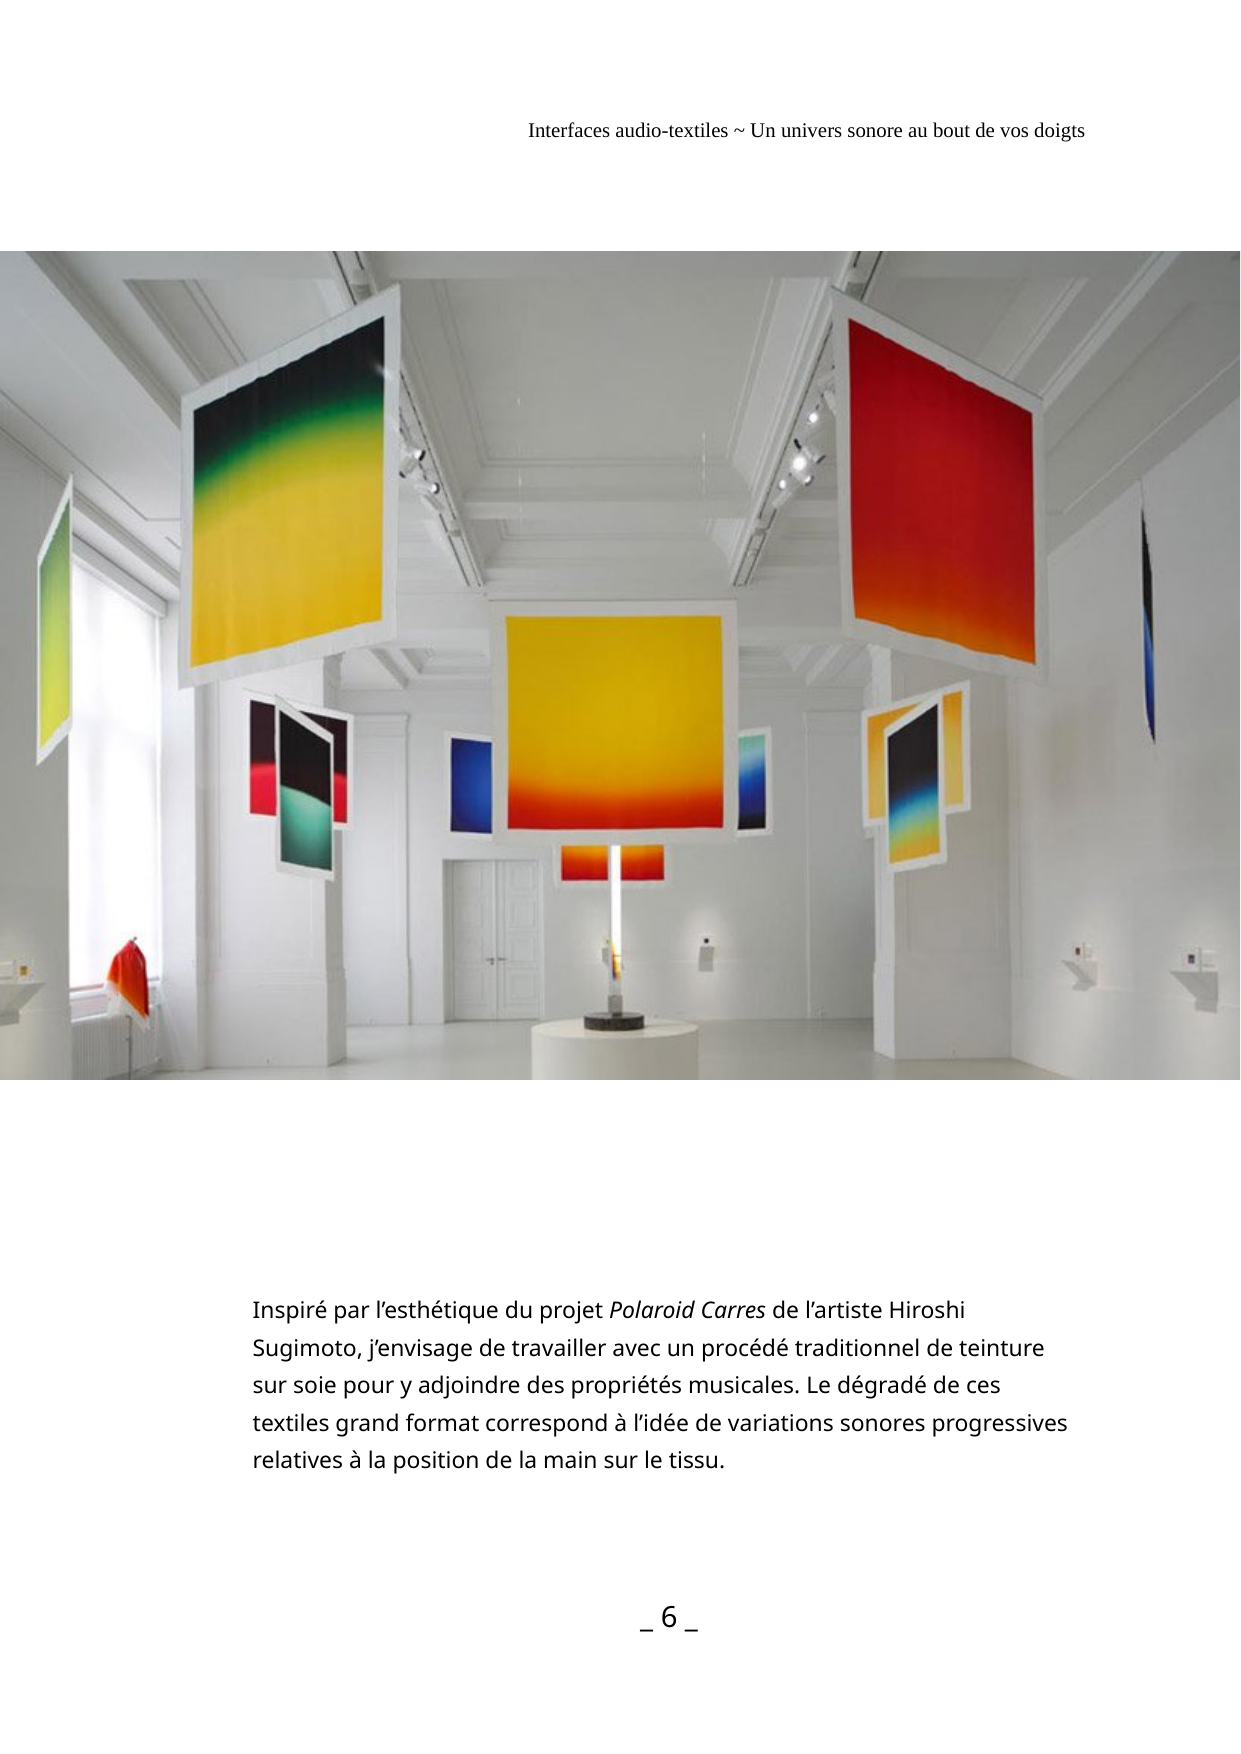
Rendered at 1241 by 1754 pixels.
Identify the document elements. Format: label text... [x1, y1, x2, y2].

text Inspiré par l’esthétique du projet Polaroid Carres de l’artiste Hiroshi Sugimoto, j’envisage de travailler avec un procédé traditionnel de teinture sur soie pour y adjoindre des propriétés musicales. Le dégradé de ces textiles grand format correspond à l’idée de variations sonores progressives relatives à la position de la main sur le tissu. [252, 1294, 1073, 1475]
picture [0, 251, 1241, 1080]
